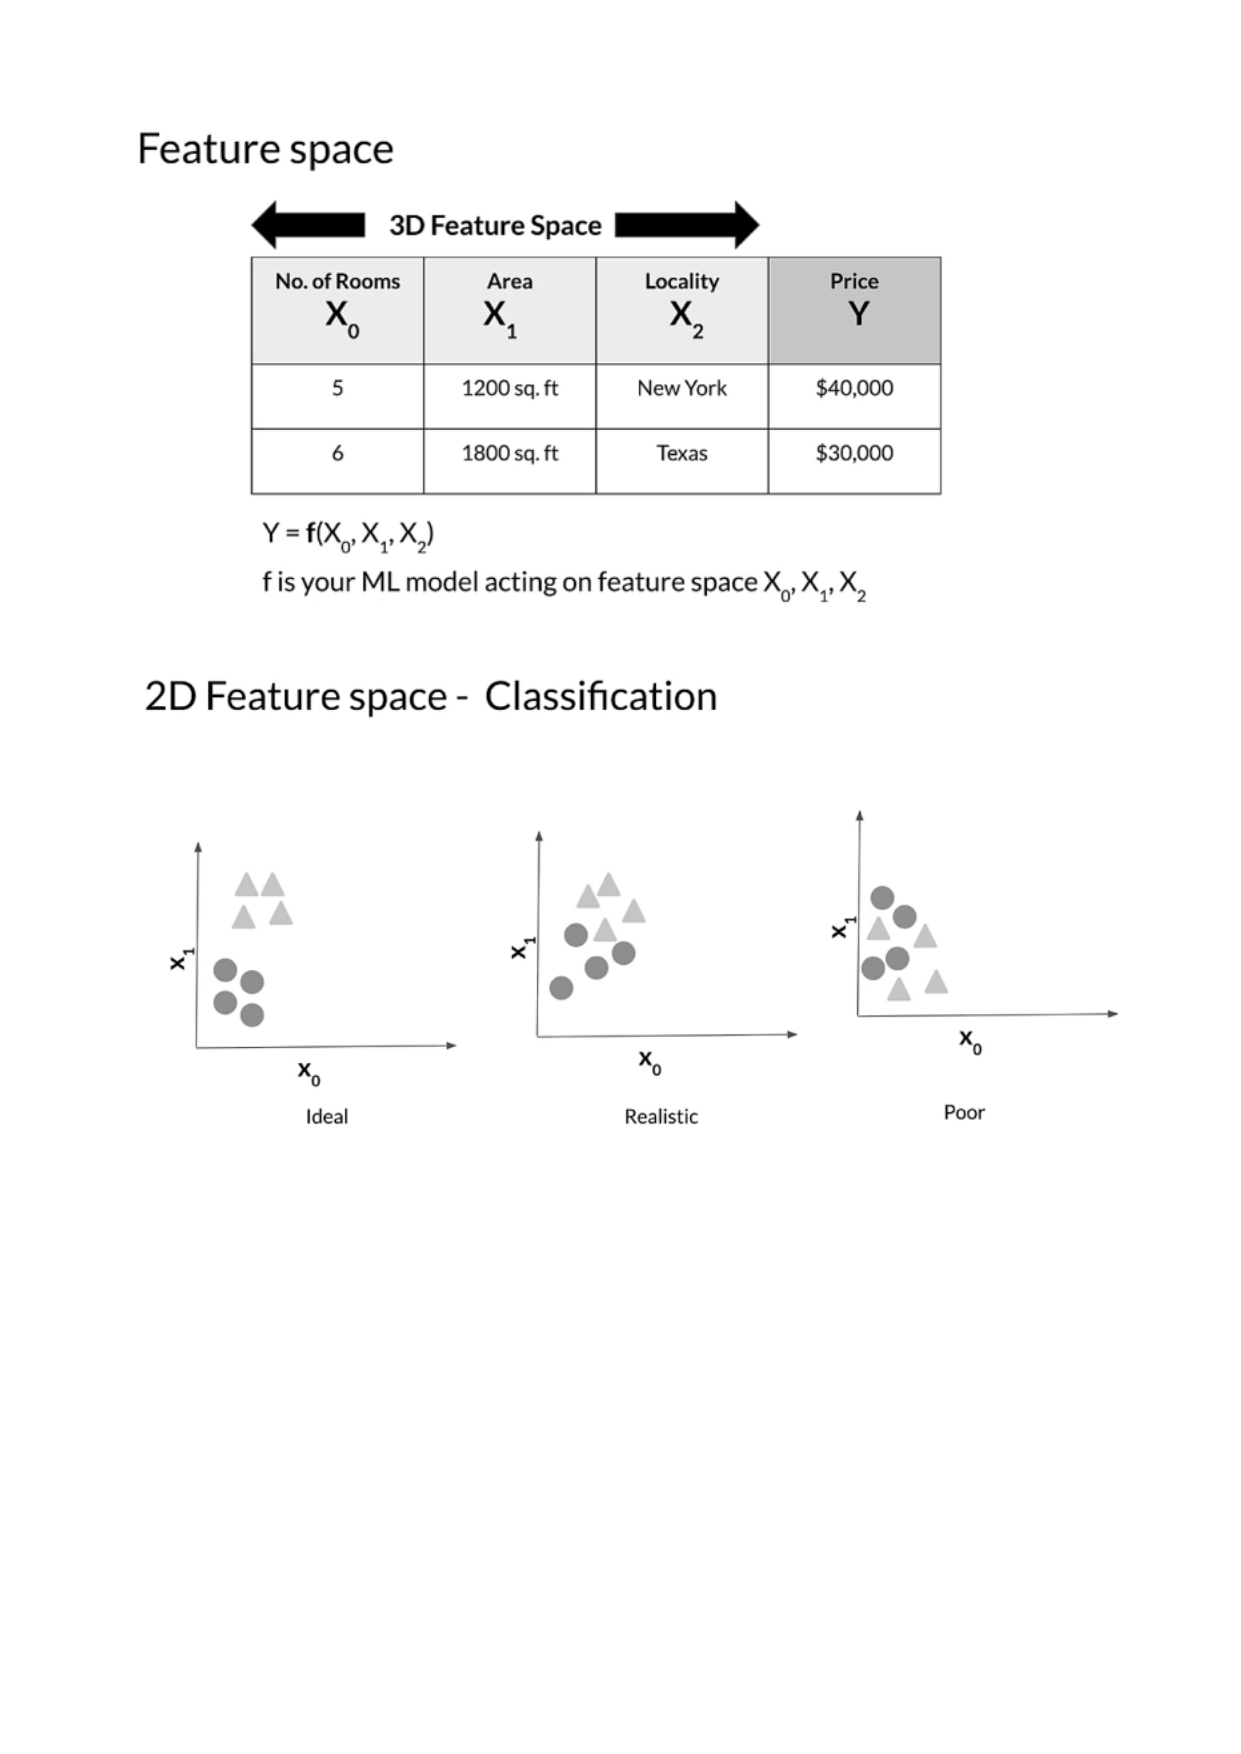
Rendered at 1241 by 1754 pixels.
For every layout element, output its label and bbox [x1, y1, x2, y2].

picture [118, 666, 1123, 1135]
picture [118, 118, 1123, 610]
